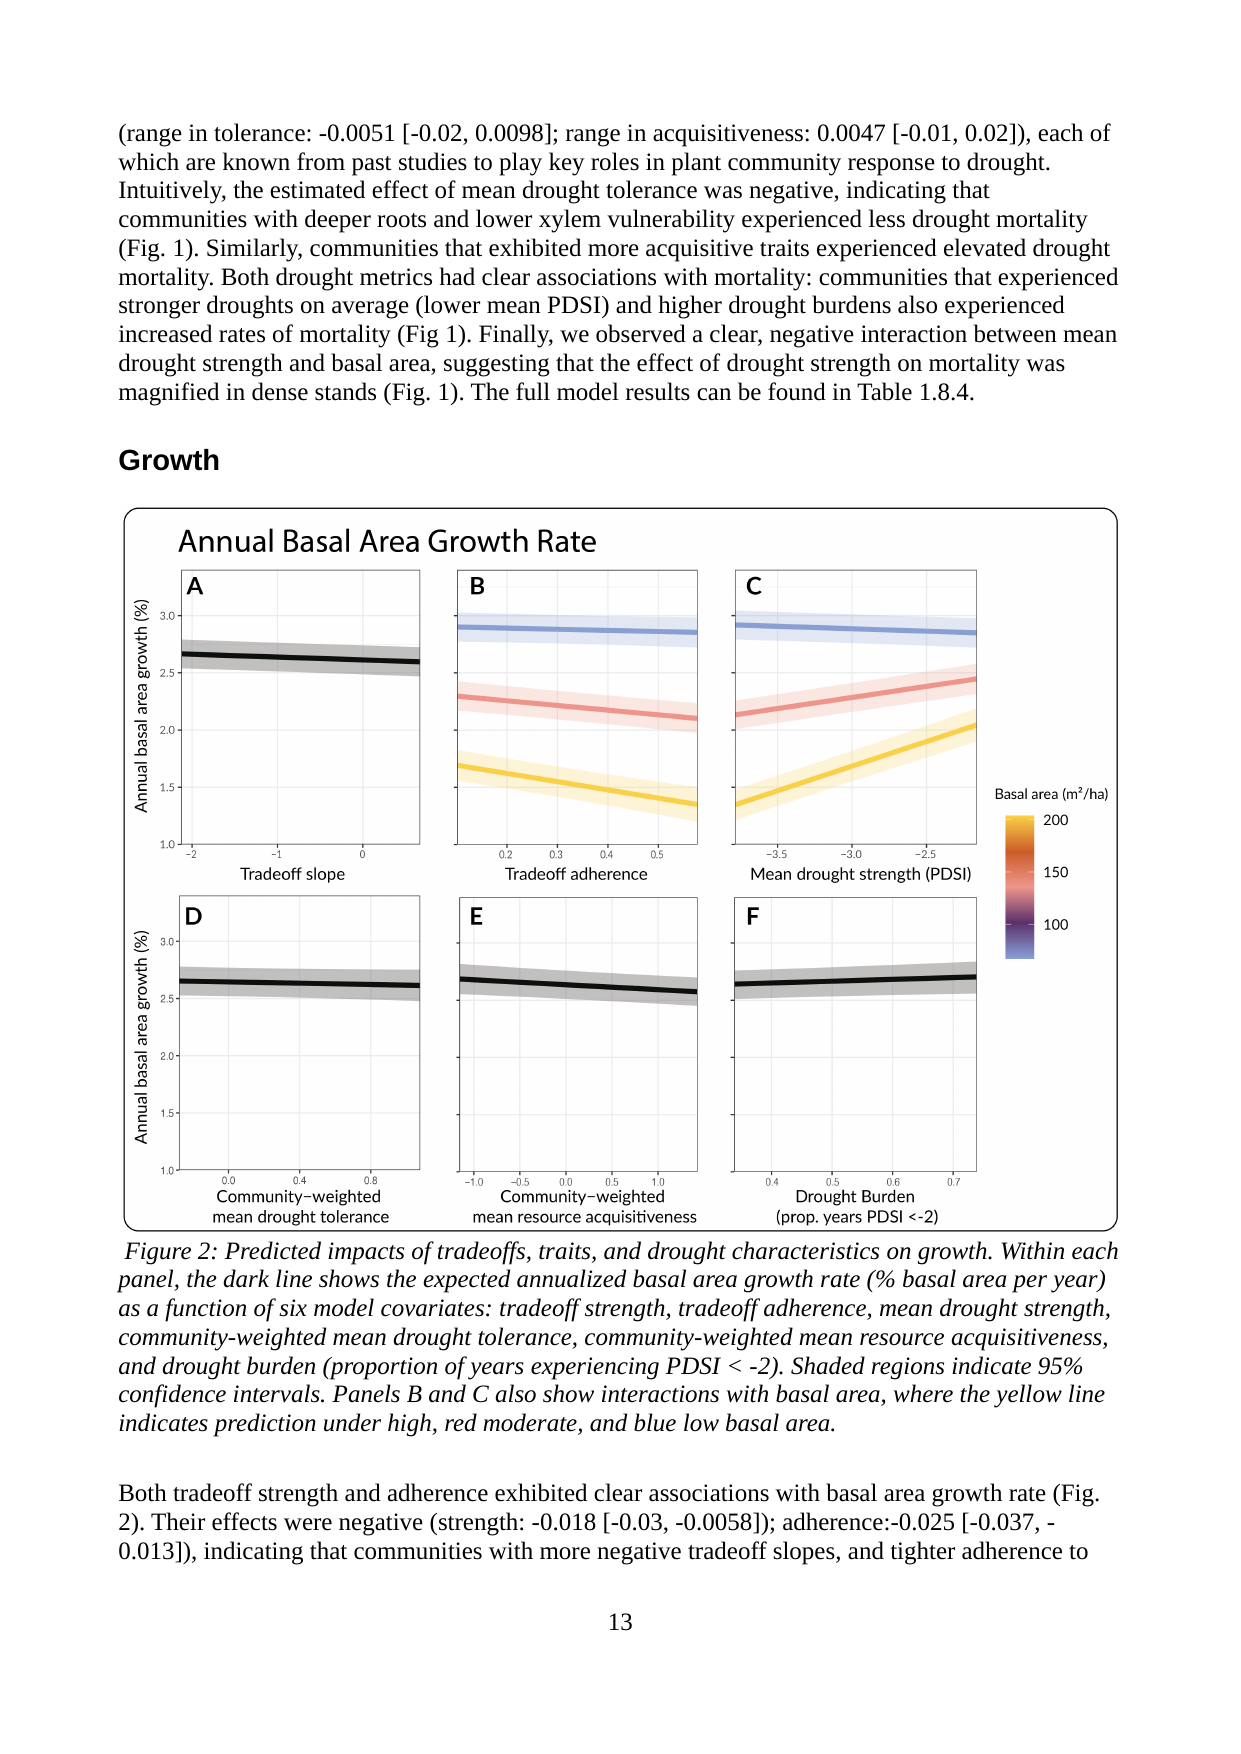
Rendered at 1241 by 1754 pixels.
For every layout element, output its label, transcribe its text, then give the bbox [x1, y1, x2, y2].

text Both tradeoff strength and adherence exhibited clear associations with basal area growth rate (Fig. 5). Their effects were negative (strength: -0.018 [-0.03, -0.0058]); adherence:-0.025 [-0.037, -0.013]), indicating that communities with more negative tradeoff slopes, and tighter adherence to those tradeoffs, had higher growth rates during drought than communities with weak tradeoff slopes and adherence. However, the effect of adherence was substantially larger than the effect of strength, especially when accounting for the strong, negative interaction between adherence and basal area (-0.023 [-0.032, -0.014]; Fig. 5). The negative interaction between tradeoff adherence and basal area indicates that the effect of adherence is magnified in dense stands, as would be expected were competitive interactions mediating the impact of tradeoffs on growth response to drought. [118, 1478, 1122, 1564]
text Figure 5: Predicted impacts of tradeoffs, traits, and drought characteristics on growth. Within each panel, the dark line shows the expected annualized basal area growth rate (% basal area per year) as a function of six model covariates: tradeoff strength, tradeoff adherence, mean drought strength, community-weighted mean drought tolerance, community-weighted mean resource acquisitiveness, and drought burden (proportion of years experiencing PDSI < -2). Shaded regions indicate 95% confidence intervals. Panels B and C also show interactions with basal area, where the yellow line indicates prediction under high, red moderate, and blue low basal area. [118, 1236, 1122, 1437]
text Critically, tradeoff adherence's effect on mortality was similar in magnitude to the effects of both mean drought tolerance and resource acquisitiveness (tolerance: -0.025 [-0.042,-0.0092]; acquisitiveness: 0.019 [0.0044, 0.034]), and significantly larger than the effects of trait diversity (range in tolerance: -0.0051 [-0.02, 0.0098]; range in acquisitiveness: 0.0047 [-0.01, 0.02]), each of which are known from past studies to play key roles in plant community response to drought. Intuitively, the estimated effect of mean drought tolerance was negative, indicating that communities with deeper roots and lower xylem vulnerability experienced less drought mortality (Fig. 4). Similarly, communities that exhibited more acquisitive traits experienced elevated drought mortality. Both drought metrics had clear associations with mortality: communities that experienced stronger droughts on average (lower mean PDSI) and higher drought burdens also experienced increased rates of mortality (Fig 4). Finally, we observed a clear, negative interaction between mean drought strength and basal area, suggesting that the effect of drought strength on mortality was magnified in dense stands (Fig. 4). The full model results can be found in Table 1.8.4. [118, 118, 1122, 406]
subtitle Growth [118, 443, 1122, 477]
